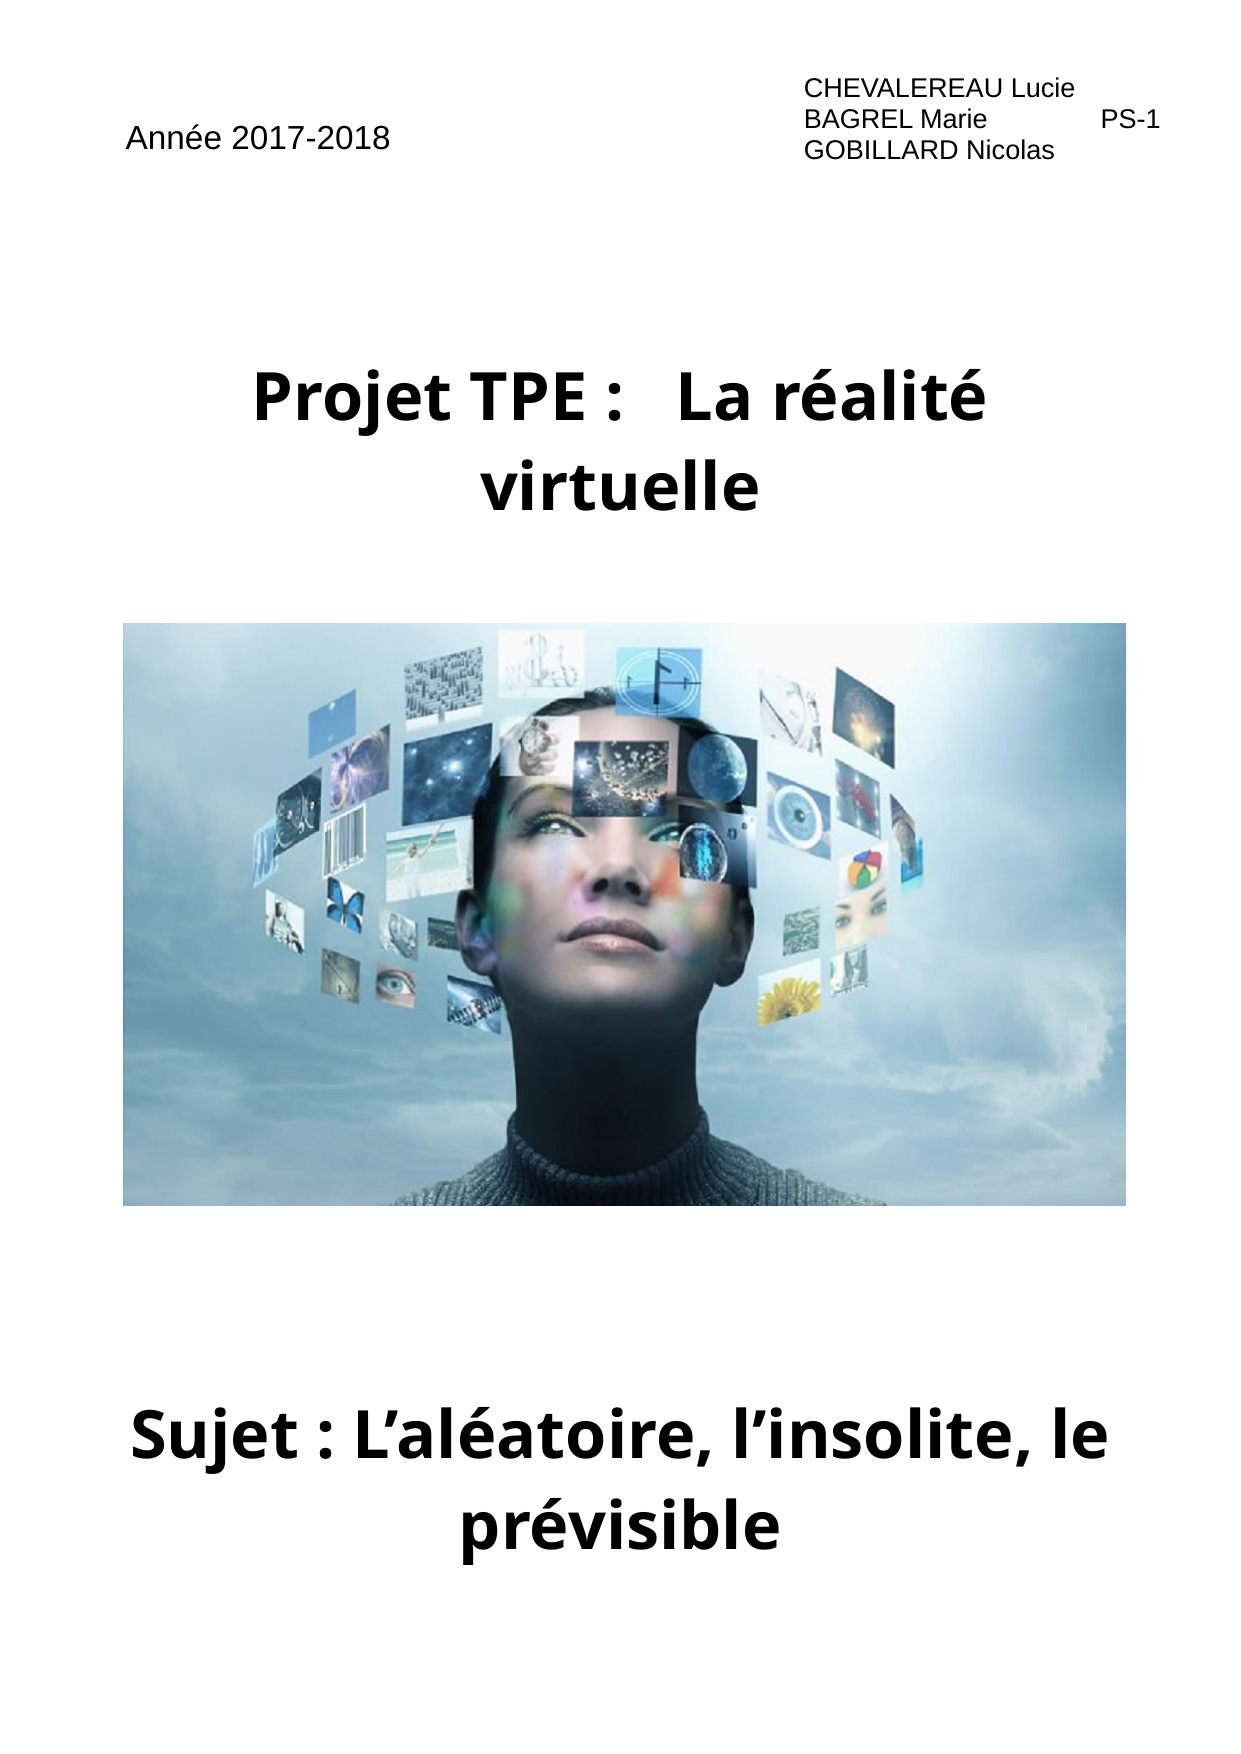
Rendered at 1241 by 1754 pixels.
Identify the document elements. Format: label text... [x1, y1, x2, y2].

text Année 2017-2018 [118, 118, 796, 157]
picture [122, 623, 1127, 1206]
text Projet TPE : La réalité virtuelle [118, 349, 1122, 530]
text Sujet : L’aléatoire, l’insolite, le prévisible [118, 1388, 1122, 1569]
